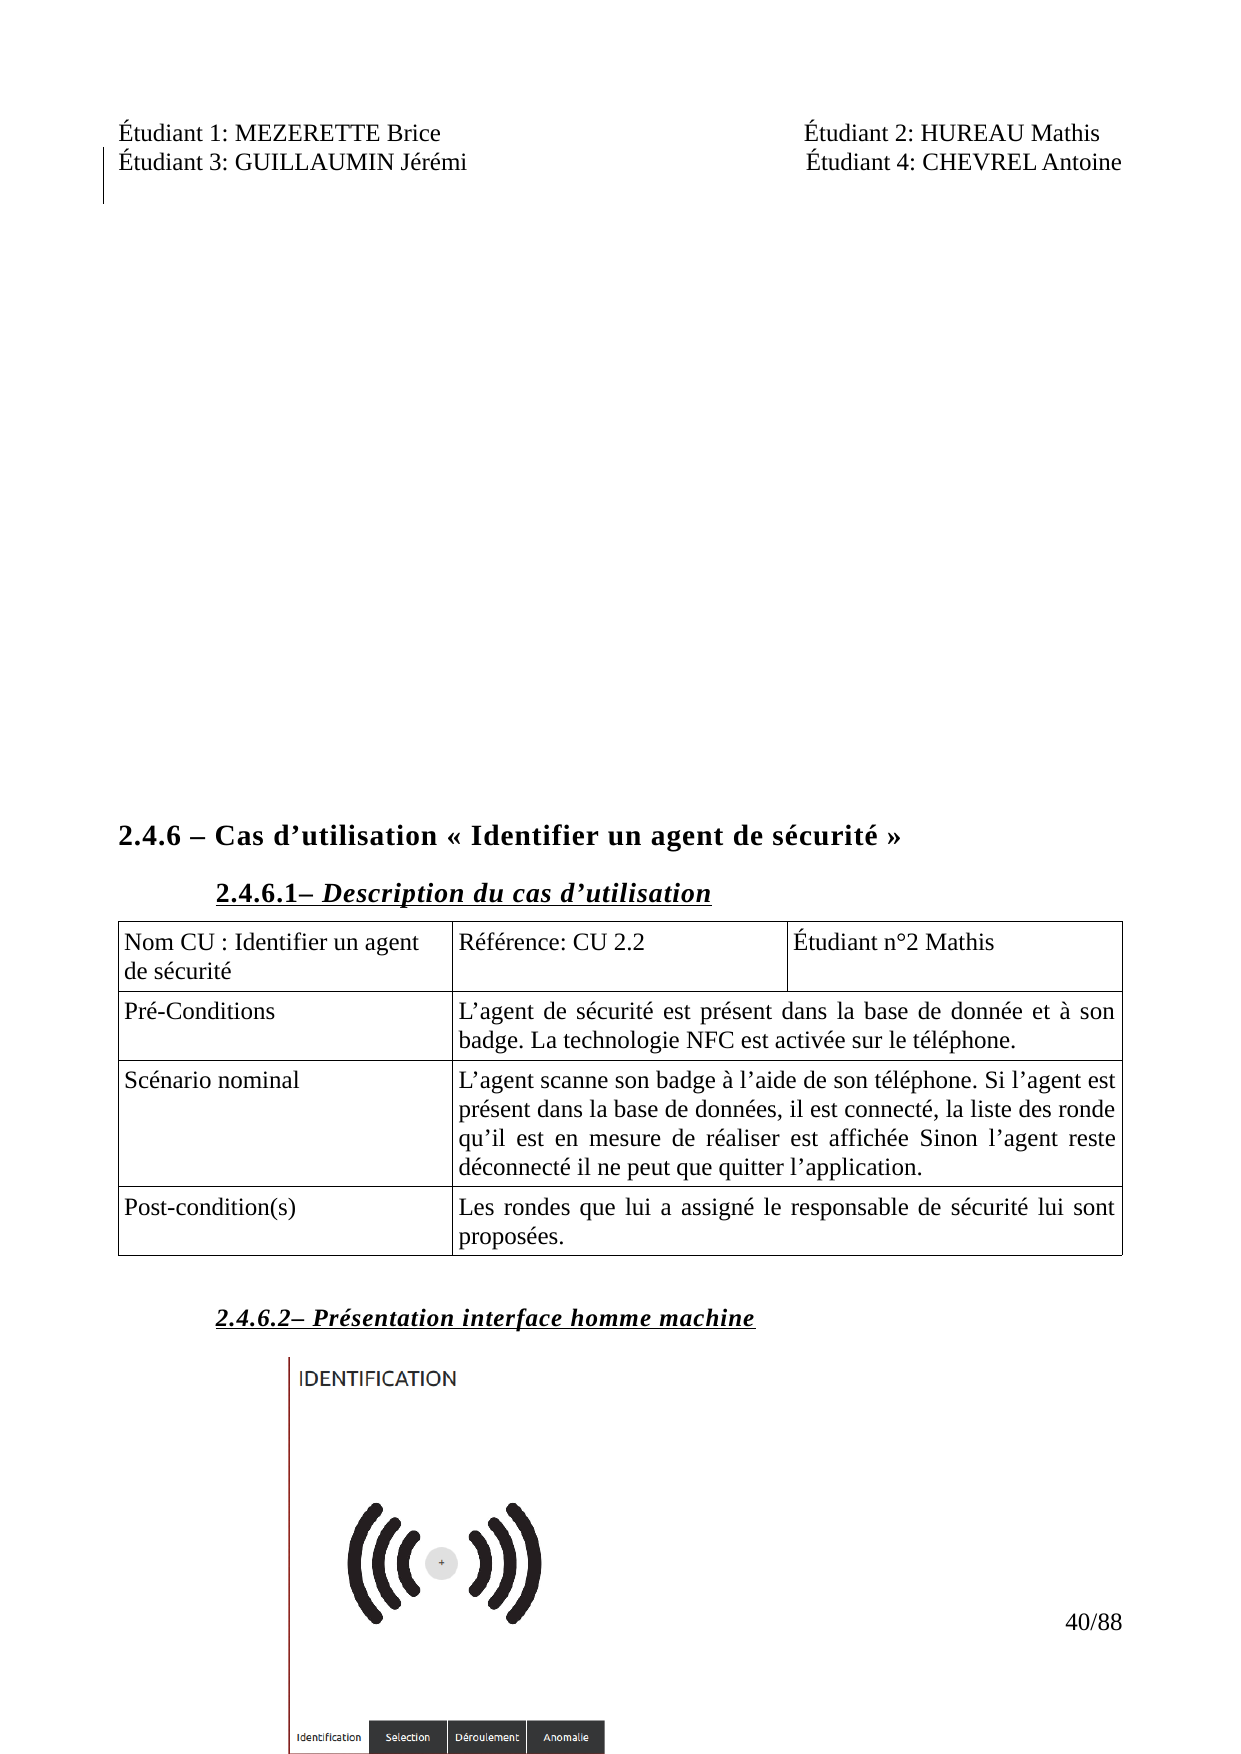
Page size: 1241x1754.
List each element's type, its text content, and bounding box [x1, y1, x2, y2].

table_header Référence: CU 2.2 [453, 922, 787, 991]
table_header Nom CU : Identifier un agent de sécurité [119, 922, 452, 991]
table_cell Pré-Conditions [119, 992, 452, 1059]
table_cell Post-condition(s) [119, 1187, 452, 1255]
table_cell Scénario nominal [119, 1061, 452, 1186]
subtitle 2.4.6 – Cas d’utilisation « Identifier un agent de sécurité » [118, 818, 1122, 852]
table_header Étudiant n°2 Mathis [788, 922, 1122, 991]
subtitle 2.4.6.1– Description du cas d’utilisation [118, 877, 1122, 909]
table_cell L’agent de sécurité est présent dans la base de donnée et à son badge. La technologie NFC est activée sur le téléphone. [453, 992, 1122, 1059]
text 2.4.6.2– Présentation interface homme machine [118, 1303, 1122, 1332]
picture [288, 1357, 605, 1754]
table_cell Les rondes que lui a assigné le responsable de sécurité lui sont proposées. [453, 1187, 1122, 1255]
table_cell L’agent scanne son badge à l’aide de son téléphone. Si l’agent est présent dans la base de données, il est connecté, la liste des ronde qu’il est en mesure de réaliser est affichée Sinon l’agent reste déconnecté il ne peut que quitter l’application. [453, 1061, 1122, 1186]
